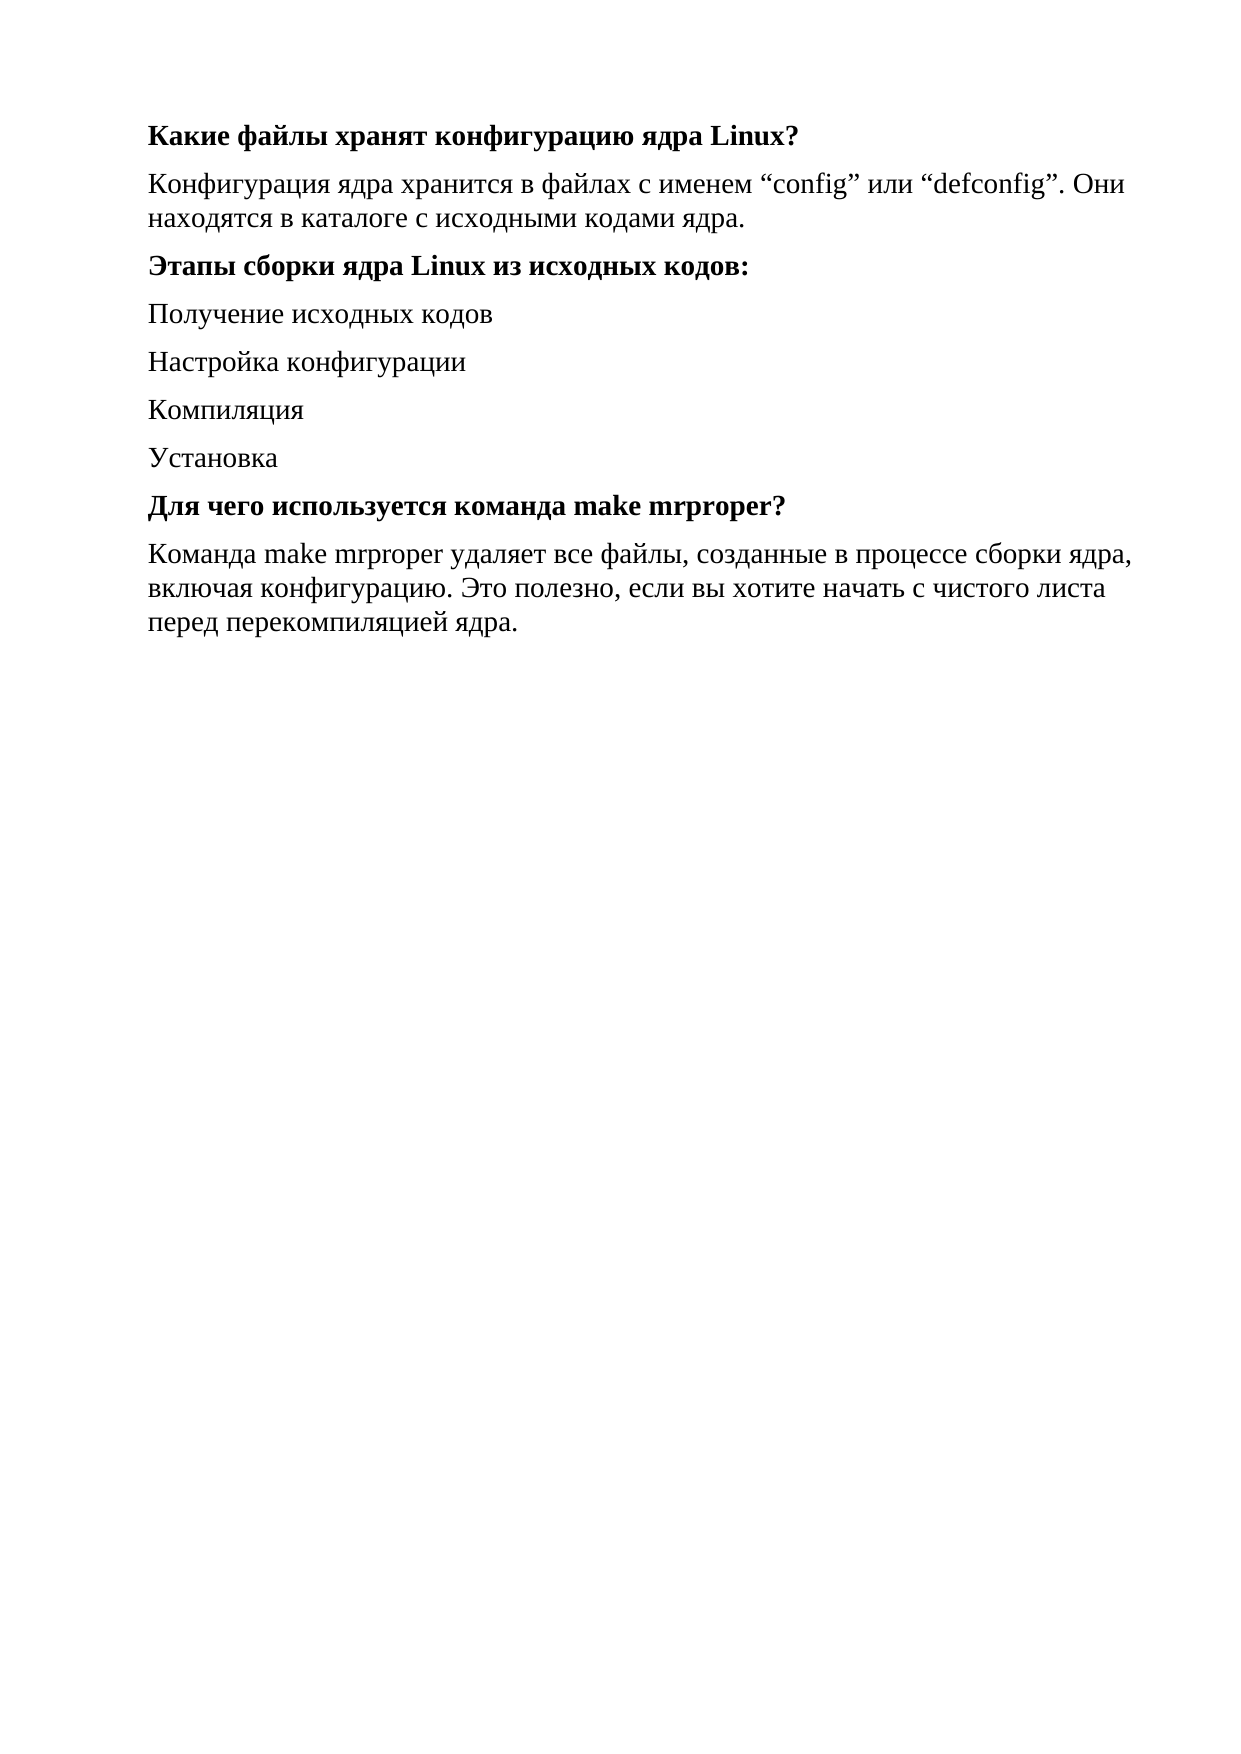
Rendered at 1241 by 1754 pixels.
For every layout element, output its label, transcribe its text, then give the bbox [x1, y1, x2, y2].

text Команда make mrproper удаляет все файлы, созданные в процессе сборки ядра, включая конфигурацию. Это полезно, если вы хотите начать с чистого листа перед перекомпиляцией ядра. [148, 537, 1152, 637]
text Получение исходных кодов [148, 296, 1152, 329]
text Конфигурация ядра хранится в файлах с именем “config” или “defconfig”. Они находятся в каталоге с исходными кодами ядра. [148, 166, 1152, 233]
text Компиляция [148, 392, 1152, 426]
text Этапы сборки ядра Linux из исходных кодов: [148, 248, 1152, 281]
text Установка [148, 440, 1152, 474]
text Для чего используется команда make mrproper? [148, 488, 1152, 522]
text Какие файлы хранят конфигурацию ядра Linux? [148, 118, 1152, 152]
text Настройка конфигурации [148, 344, 1152, 378]
